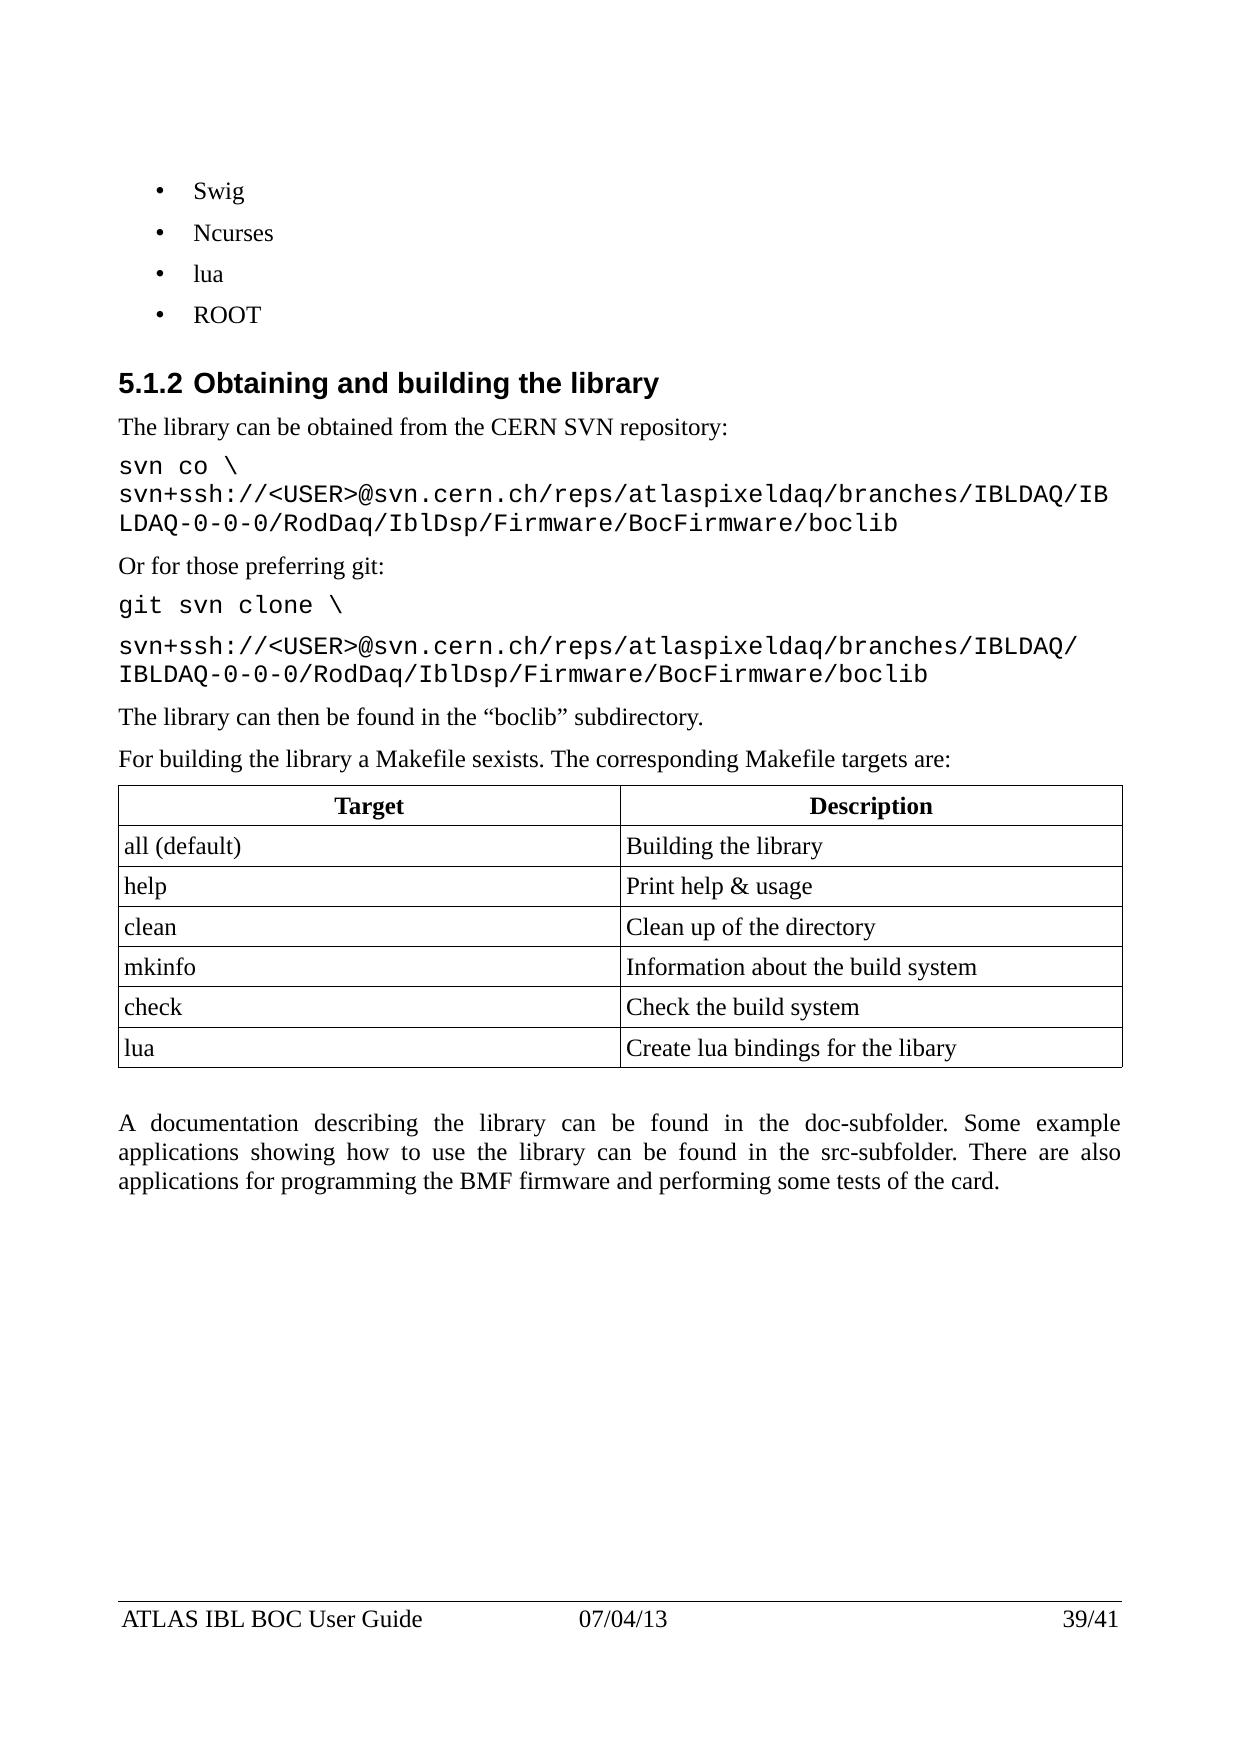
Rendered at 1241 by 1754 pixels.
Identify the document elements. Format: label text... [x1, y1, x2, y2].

text The library can be obtained from the CERN SVN repository: [118, 412, 1122, 441]
subtitle Obtaining and building the library [118, 366, 1122, 400]
text Or for those preferring git: [118, 551, 1122, 580]
table_cell all (default) [119, 826, 620, 866]
table_cell Check the build system [621, 987, 1122, 1027]
list Swig [156, 176, 1122, 205]
text The library can then be found in the “boclib” subdirectory. [118, 702, 1122, 731]
table_header Description [621, 786, 1122, 825]
table_cell lua [119, 1028, 620, 1067]
table_cell Information about the build system [621, 947, 1122, 986]
list lua [156, 259, 1122, 288]
table_cell Create lua bindings for the libary [621, 1028, 1122, 1067]
list Ncurses [156, 218, 1122, 246]
list ROOT [156, 300, 1122, 329]
text A documentation describing the library can be found in the doc-subfolder. Some example applications showing how to use the library can be found in the src-subfolder. There are also applications for programming the BMF firmware and performing some tests of the card. [118, 1108, 1122, 1195]
table_cell Print help & usage [621, 867, 1122, 906]
text svn+ssh://<USER>@svn.cern.ch/reps/atlaspixeldaq/branches/IBLDAQ/IBLDAQ-0-0-0/RodDaq/IblDsp/Firmware/BocFirmware/boclib [118, 633, 1122, 690]
table_cell Building the library [621, 826, 1122, 866]
table_cell Clean up of the directory [621, 907, 1122, 946]
table_cell help [119, 867, 620, 906]
text git svn clone \ [118, 592, 1122, 621]
text For building the library a Makefile sexists. The corresponding Makefile targets are: [118, 744, 1122, 772]
table_cell mkinfo [119, 947, 620, 986]
table_cell check [119, 987, 620, 1027]
table_cell clean [119, 907, 620, 946]
text svn co \ svn+ssh://<USER>@svn.cern.ch/reps/atlaspixeldaq/branches/IBLDAQ/IBLDAQ-0-0-0/RodDaq/IblDsp/Firmware/BocFirmware/boclib [118, 454, 1122, 539]
table_header Target [119, 786, 620, 825]
